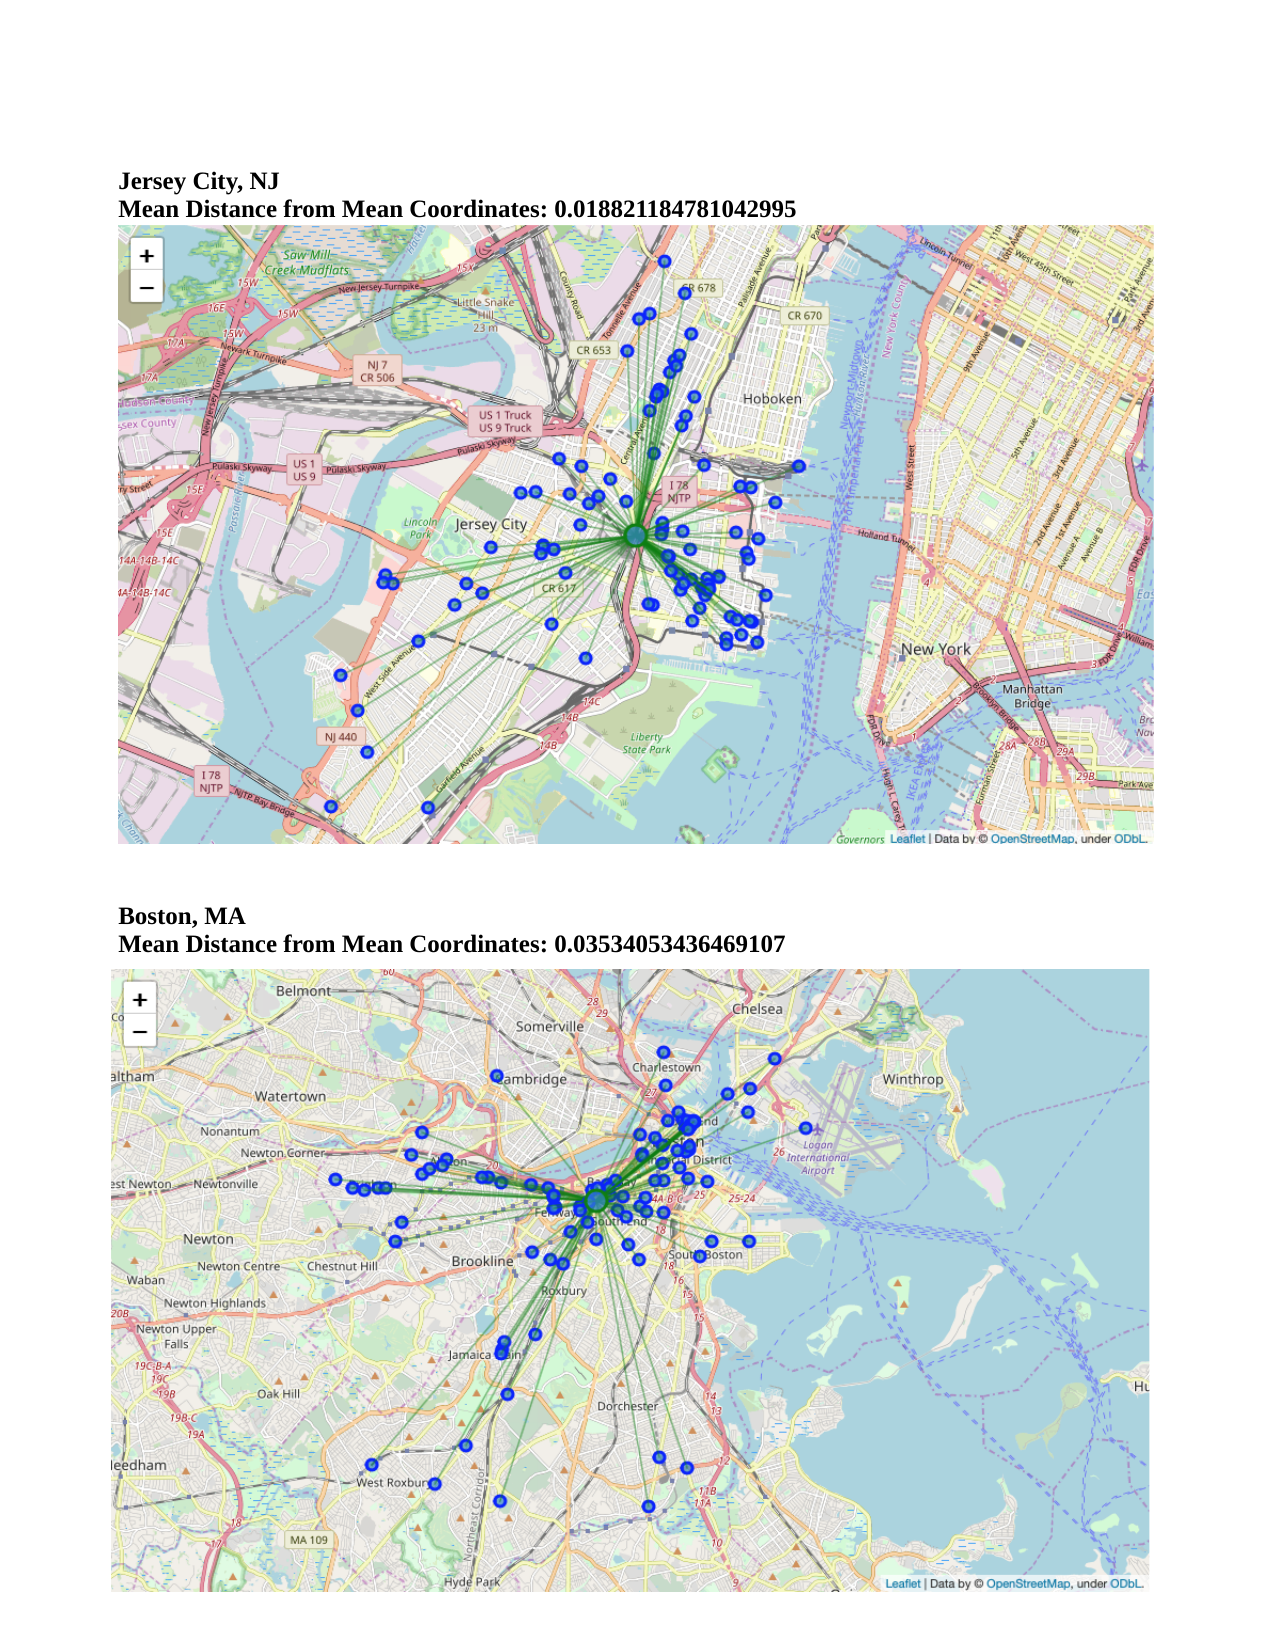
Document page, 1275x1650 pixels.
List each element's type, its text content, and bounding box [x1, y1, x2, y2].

text Mean Distance from Mean Coordinates: 0.018821184781042995 [118, 194, 1157, 223]
text Boston, MA [118, 901, 1157, 929]
picture [118, 223, 1157, 844]
picture [110, 969, 1150, 1592]
text Jersey City, NJ [118, 166, 1157, 194]
text Mean Distance from Mean Coordinates: 0.03534053436469107 [118, 929, 1157, 958]
